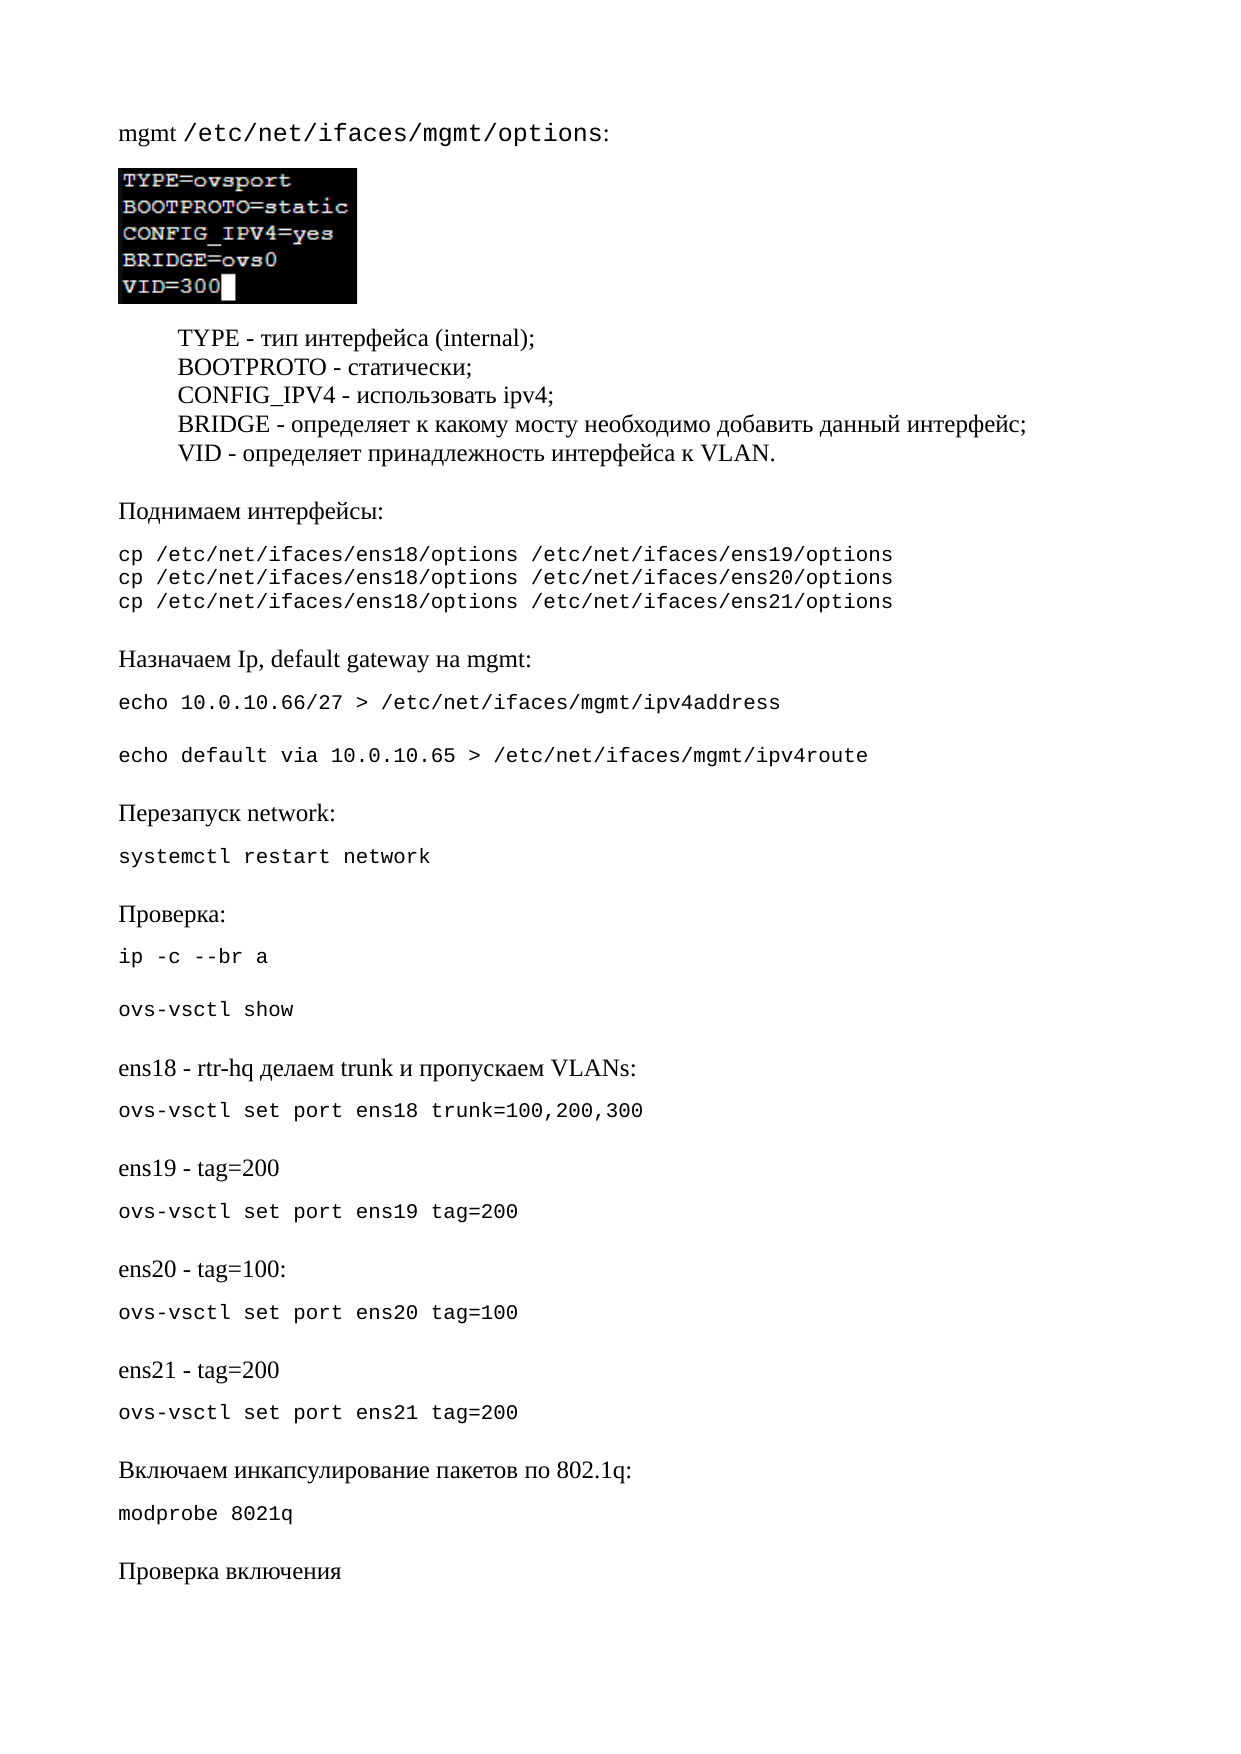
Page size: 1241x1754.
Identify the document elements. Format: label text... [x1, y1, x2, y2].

text Назначаем Ip, default gateway на mgmt: [118, 644, 1122, 673]
text systemctl restart network [118, 846, 1122, 869]
text Проверка: [118, 899, 1122, 927]
picture [118, 168, 358, 304]
text cp /etc/net/ifaces/ens18/options /etc/net/ifaces/ens21/options [118, 591, 1122, 615]
text ovs-vsctl set port ens18 trunk=100,200,300 [118, 1100, 1122, 1124]
text ens19 - tag=200 [118, 1153, 1122, 1182]
text ovs-vsctl set port ens19 tag=200 [118, 1201, 1122, 1224]
text TYPE - тип интерфейса (internal); BOOTPROTO - статически; CONFIG_IPV4 - использовать ipv4; BRIDGE - определяет к какому мосту необходимо добавить данный интерфейс; VID - определяет принадлежность интерфейса к VLAN. [177, 323, 1063, 467]
text Поднимаем интерфейсы: [118, 496, 1122, 525]
text ovs-vsctl set port ens21 tag=200 [118, 1402, 1122, 1426]
text cp /etc/net/ifaces/ens18/options /etc/net/ifaces/ens19/options [118, 544, 1122, 567]
text ens20 - tag=100: [118, 1254, 1122, 1283]
text echo default via 10.0.10.65 > /etc/net/ifaces/mgmt/ipv4route [118, 745, 1122, 768]
text echo 10.0.10.66/27 > /etc/net/ifaces/mgmt/ipv4address [118, 692, 1122, 715]
text ip -c --br a [118, 946, 1122, 970]
text mgmt /etc/net/ifaces/mgmt/options: [118, 118, 1122, 149]
text cp /etc/net/ifaces/ens18/options /etc/net/ifaces/ens20/options [118, 567, 1122, 591]
text ovs-vsctl set port ens20 tag=100 [118, 1302, 1122, 1325]
text ens21 - tag=200 [118, 1355, 1122, 1383]
text Перезапуск network: [118, 798, 1122, 827]
text ovs-vsctl show [118, 999, 1122, 1023]
text Проверка включения [118, 1556, 1122, 1585]
text Включаем инкапсулирование пакетов по 802.1q: [118, 1456, 1122, 1484]
text modprobe 8021q [118, 1503, 1122, 1527]
text ens18 - rtr-hq делаем trunk и пропускаем VLANs: [118, 1053, 1122, 1081]
